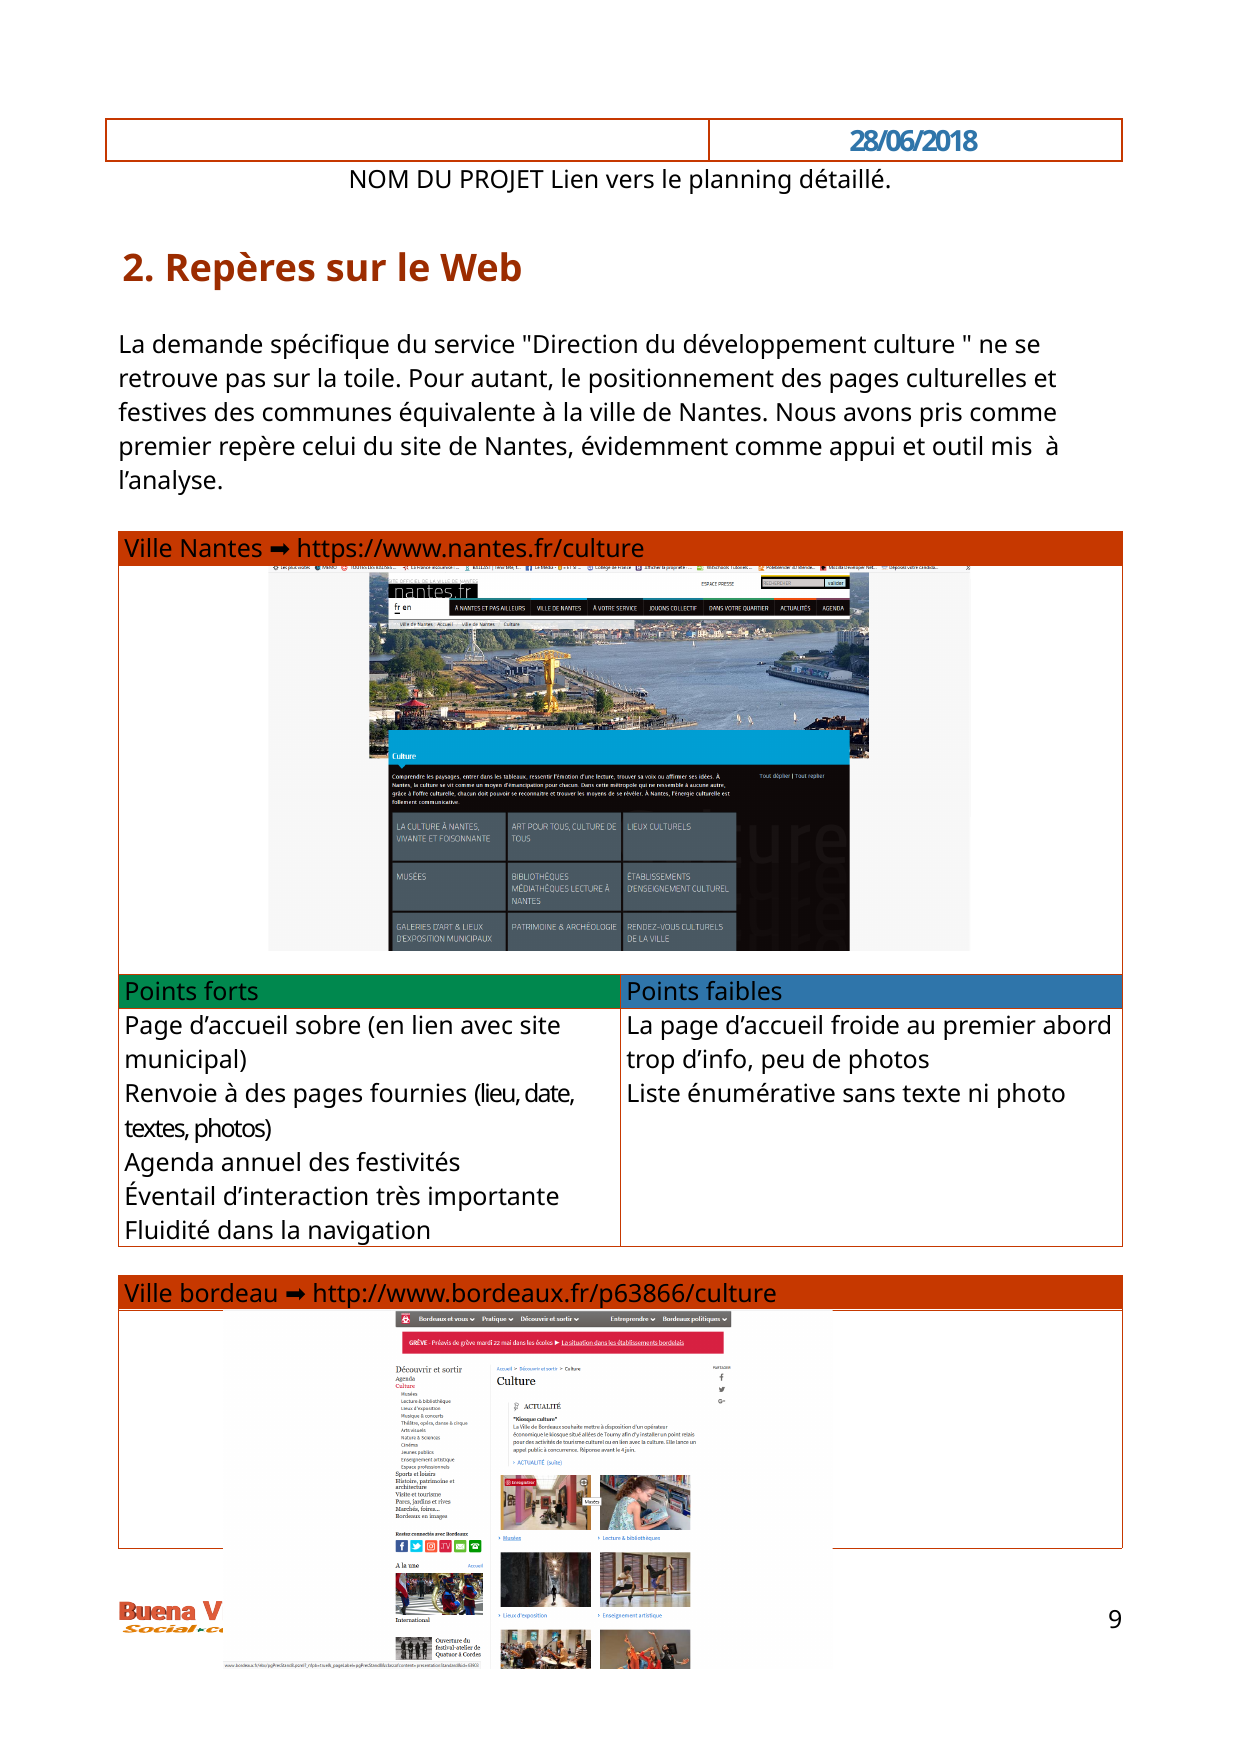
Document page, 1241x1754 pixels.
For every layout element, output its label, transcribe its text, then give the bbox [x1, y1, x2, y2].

picture [268, 566, 971, 951]
table_cell [119, 566, 1122, 974]
table_cell [119, 1311, 223, 1548]
table_cell Page d’accueil sobre (en lien avec site municipal) Renvoie à des pages fournies (lieu, date, textes, photos) Agenda annuel des festivités Éventail d’interaction très importante Fluidité dans la navigation [119, 1009, 620, 1246]
table_header Ville bordeau ➡︎ http://www.bordeaux.fr/p63866/culture [119, 1276, 1122, 1309]
subtitle 2. Repères sur le Web [119, 238, 1121, 296]
table_cell La page d’accueil froide au premier abord trop d’info, peu de photos Liste énumérative sans texte ni photo [621, 1009, 1122, 1246]
table_header Ville Nantes ➡︎ https://www.nantes.fr/culture [119, 532, 1122, 565]
text La demande spécifique du service "Direction du développement culture " ne se retrouve pas sur la toile. Pour autant, le positionnement des pages culturelles et festives des communes équivalente à la ville de Nantes. Nous avons pris comme premier repère celui du site de Nantes, évidemment comme appui et outil mis à l’analyse. [118, 326, 1122, 497]
table_cell 28/06/2018 [710, 120, 1121, 160]
table_cell [107, 120, 708, 160]
table_cell [833, 1311, 1122, 1548]
picture [118, 1309, 833, 1669]
text NOM DU PROJET Lien vers le planning détaillé. [118, 162, 1122, 196]
table_cell Points faibles [621, 975, 1122, 1008]
table_cell Points forts [119, 975, 620, 1008]
